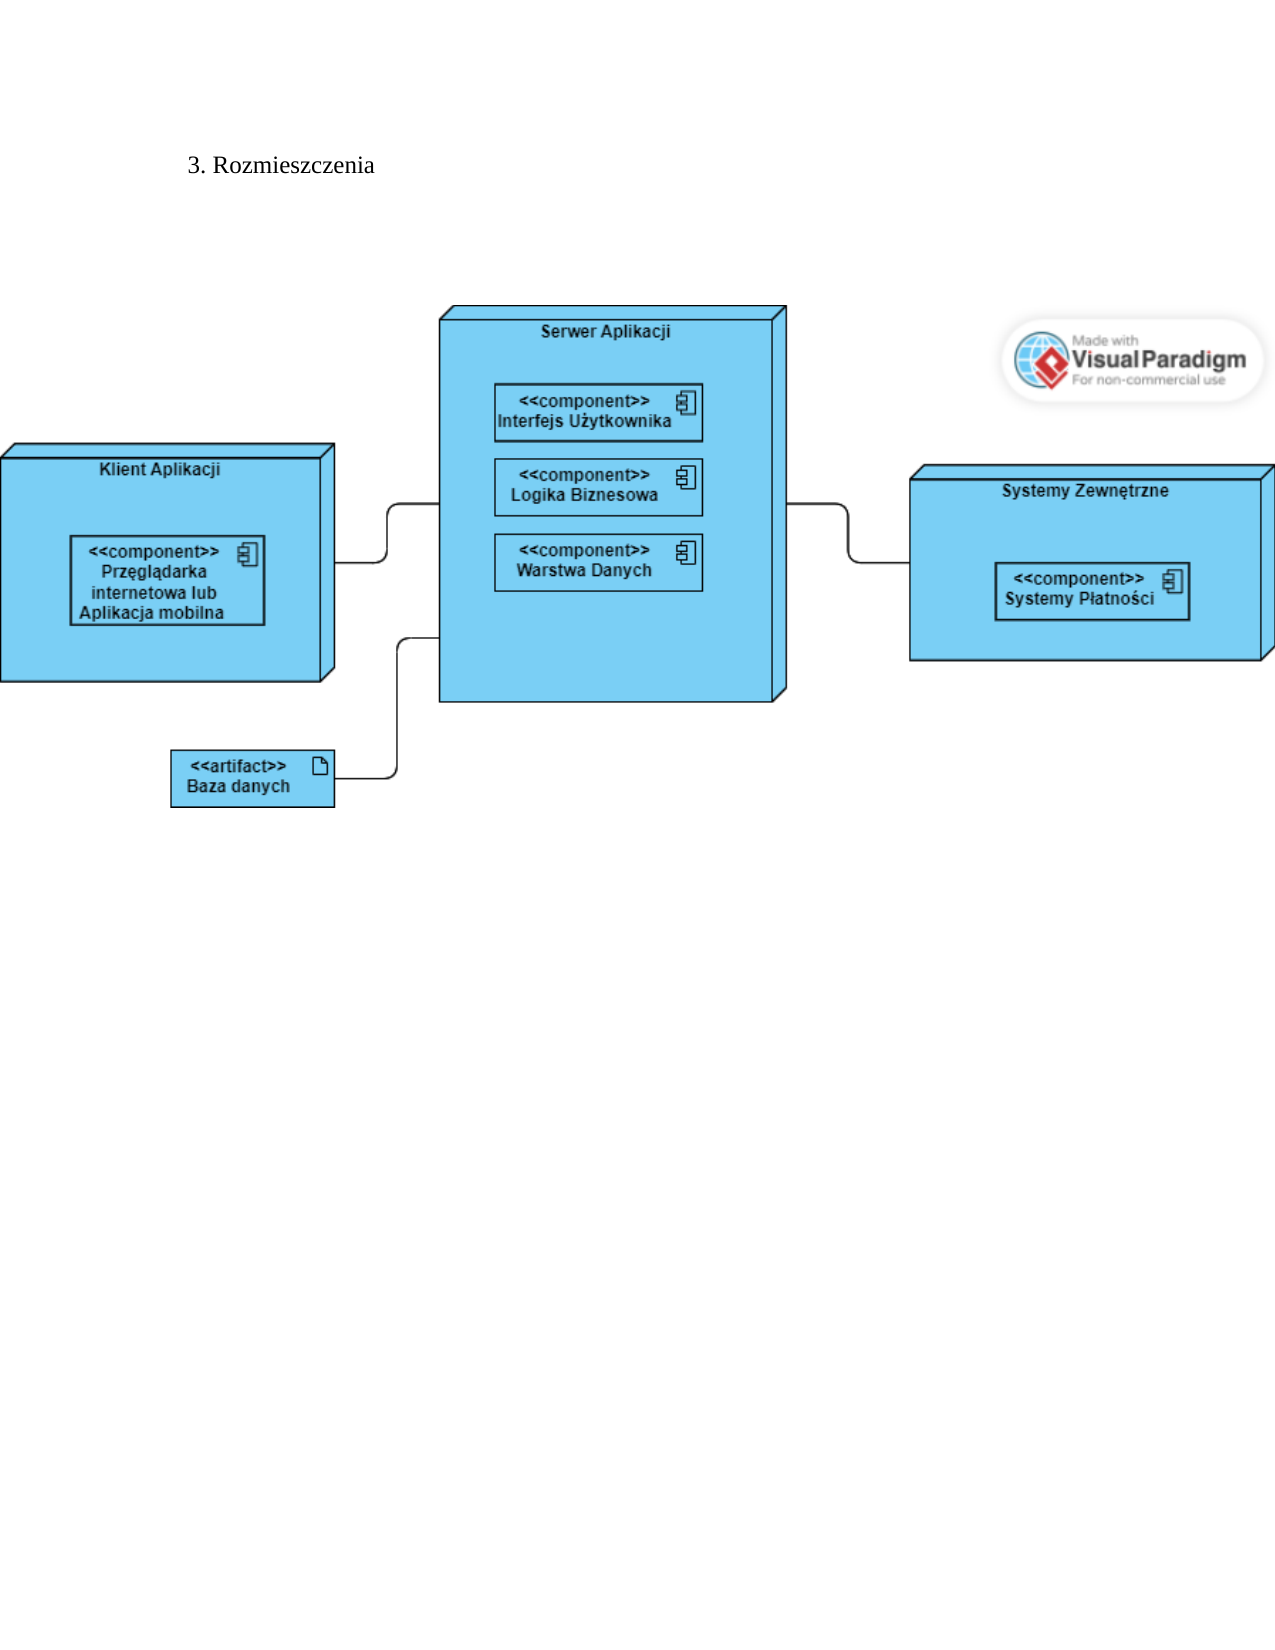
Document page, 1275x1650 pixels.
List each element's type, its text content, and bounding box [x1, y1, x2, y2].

text 3. Rozmieszczenia [187, 150, 1087, 179]
picture [0, 305, 1275, 808]
